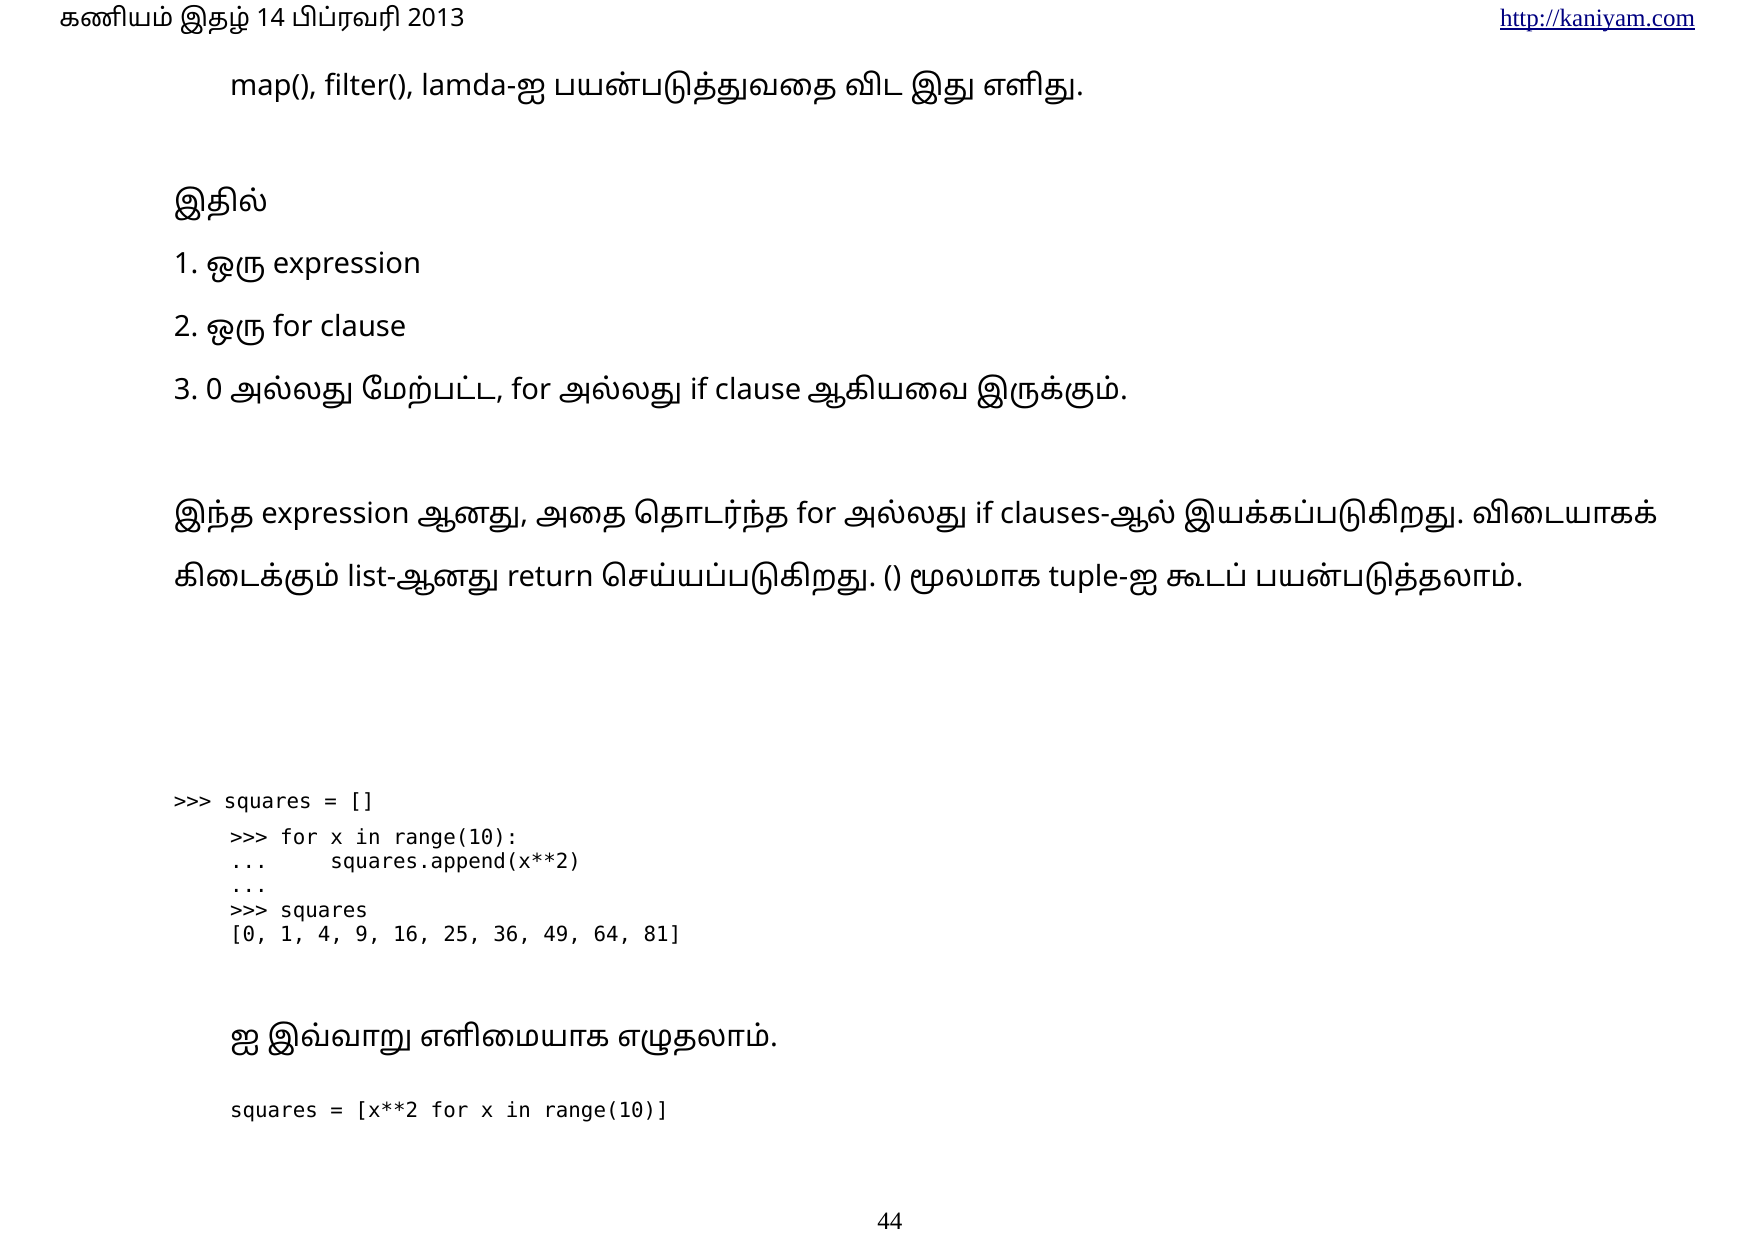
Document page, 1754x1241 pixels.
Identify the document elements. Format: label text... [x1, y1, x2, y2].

text இந்த expression ஆனது, அதை தொடர்ந்த for அல்லது if clauses-ஆல் இயக்கப்படுகிறது. விடையாகக் கிடைக்கும் list-ஆனது return செய்யப்படுகிறது. () மூலமாக tuple-ஐ கூடப் பயன்படுத்தலாம். [174, 433, 1695, 658]
text ... [174, 873, 1695, 898]
text >>> squares [174, 898, 1695, 922]
text map(), filter(), lamda-ஐ பயன்படுத்துவதை விட இது எளிது. இதில் [174, 64, 1695, 224]
text 1. ஒரு expression 2. ஒரு for clause 3. 0 அல்லது மேற்பட்ட, for அல்லது if clauseஆகியவை இருக்கும். [174, 243, 1695, 411]
text ... squares.append(x**2) [174, 849, 1695, 873]
text ஐ இவ்வாறு எளிமையாக எழுதலாம். [174, 1016, 1695, 1098]
text >>> for x in range(10): [174, 825, 1695, 849]
text squares = [x**2 for x in range(10)] [174, 1098, 1695, 1122]
text >>> squares = [] [174, 737, 1695, 813]
text [0, 1, 4, 9, 16, 25, 36, 49, 64, 81] [174, 922, 1695, 946]
